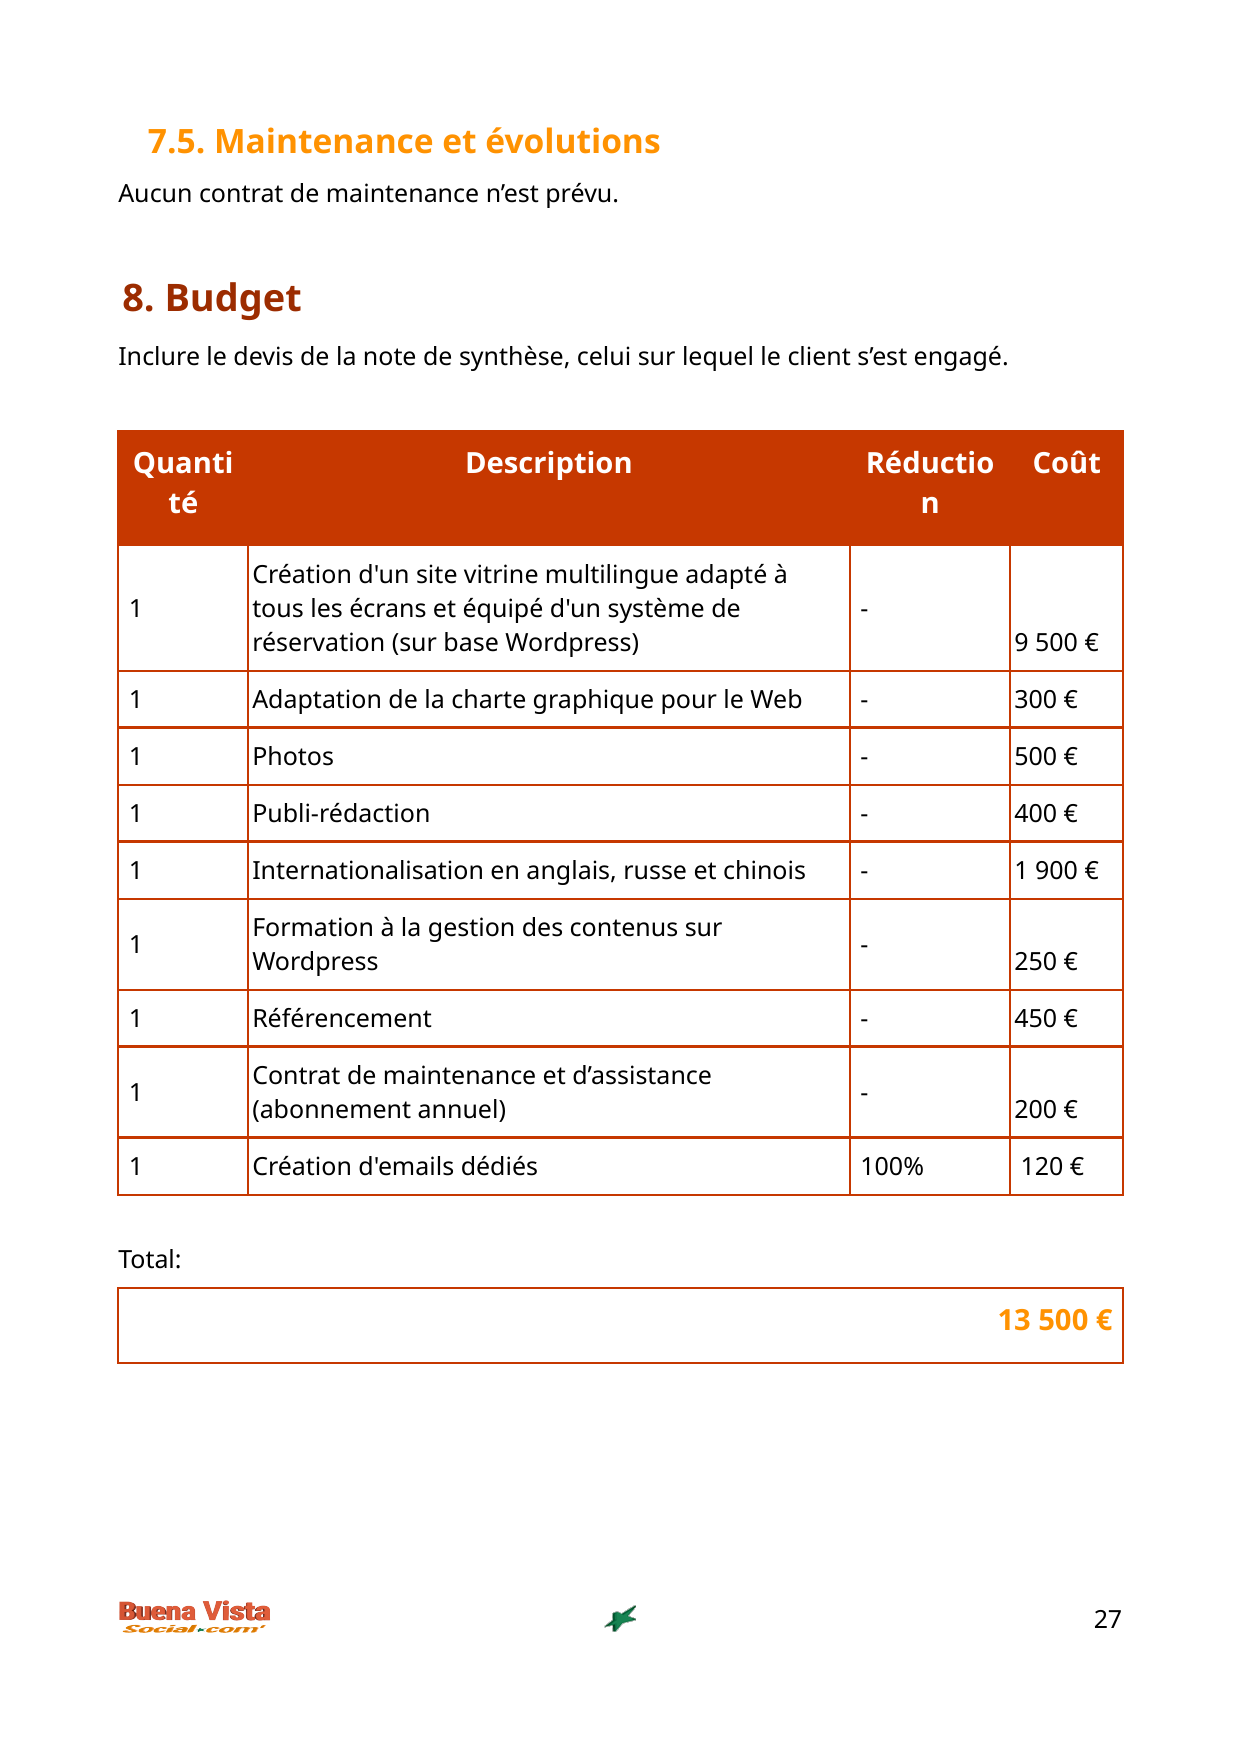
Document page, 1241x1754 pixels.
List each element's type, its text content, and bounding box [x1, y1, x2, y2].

table_cell 100% [851, 1139, 1009, 1193]
table_cell - [851, 672, 1009, 726]
table_cell 1 [119, 843, 247, 897]
picture [118, 1600, 271, 1637]
table_cell Création d'emails dédiés [249, 1139, 849, 1193]
table_cell - [851, 729, 1009, 783]
table_cell 450 € [1011, 991, 1122, 1045]
table_cell 500 € [1011, 729, 1122, 783]
table_cell - [851, 991, 1009, 1045]
text Inclure le devis de la note de synthèse, celui sur lequel le client s’est engagé. [118, 339, 1122, 373]
subtitle 7.5. Maintenance et évolutions [148, 118, 1122, 164]
table_cell 1 [119, 1139, 247, 1193]
table_cell 300 € [1011, 672, 1122, 726]
table_header Quantité [119, 433, 247, 544]
table_cell Formation à la gestion des contenus sur Wordpress [249, 900, 849, 988]
subtitle 8. Budget [119, 268, 1121, 326]
table_header Description [249, 433, 849, 544]
table_cell 1 [119, 672, 247, 726]
table_cell 1 [119, 991, 247, 1045]
table_cell - [851, 1048, 1009, 1136]
table_cell - [851, 786, 1009, 840]
table_cell 1 900 € [1011, 843, 1122, 897]
table_cell Création d'un site vitrine multilingue adapté à tous les écrans et équipé d'un système de réservation (sur base Wordpress) [249, 546, 849, 669]
table_cell 250 € [1011, 900, 1122, 988]
table_cell Internationalisation en anglais, russe et chinois [249, 843, 849, 897]
table_cell 1 [119, 1048, 247, 1136]
text Aucun contrat de maintenance n’est prévu. [118, 176, 1122, 210]
table_cell 400 € [1011, 786, 1122, 840]
table_cell - [851, 900, 1009, 988]
table_cell Publi-rédaction [249, 786, 849, 840]
table_header Coût [1011, 433, 1122, 544]
table_cell 1 [119, 900, 247, 988]
text Total: [118, 1241, 1122, 1275]
table_cell Contrat de maintenance et d’assistance (abonnement annuel) [249, 1048, 849, 1136]
table_header 13 500 € [119, 1289, 1122, 1362]
table_cell 1 [119, 729, 247, 783]
table_cell - [851, 843, 1009, 897]
table_cell 9 500 € [1011, 546, 1122, 669]
table_cell 120 € [1011, 1139, 1122, 1193]
table_cell Photos [249, 729, 849, 783]
picture [604, 1603, 636, 1636]
table_cell Adaptation de la charte graphique pour le Web [249, 672, 849, 726]
table_cell 1 [119, 786, 247, 840]
table_cell 1 [119, 546, 247, 669]
table_header Réduction [851, 433, 1009, 544]
table_cell Référencement [249, 991, 849, 1045]
table_cell - [851, 546, 1009, 669]
table_cell 200 € [1011, 1048, 1122, 1136]
